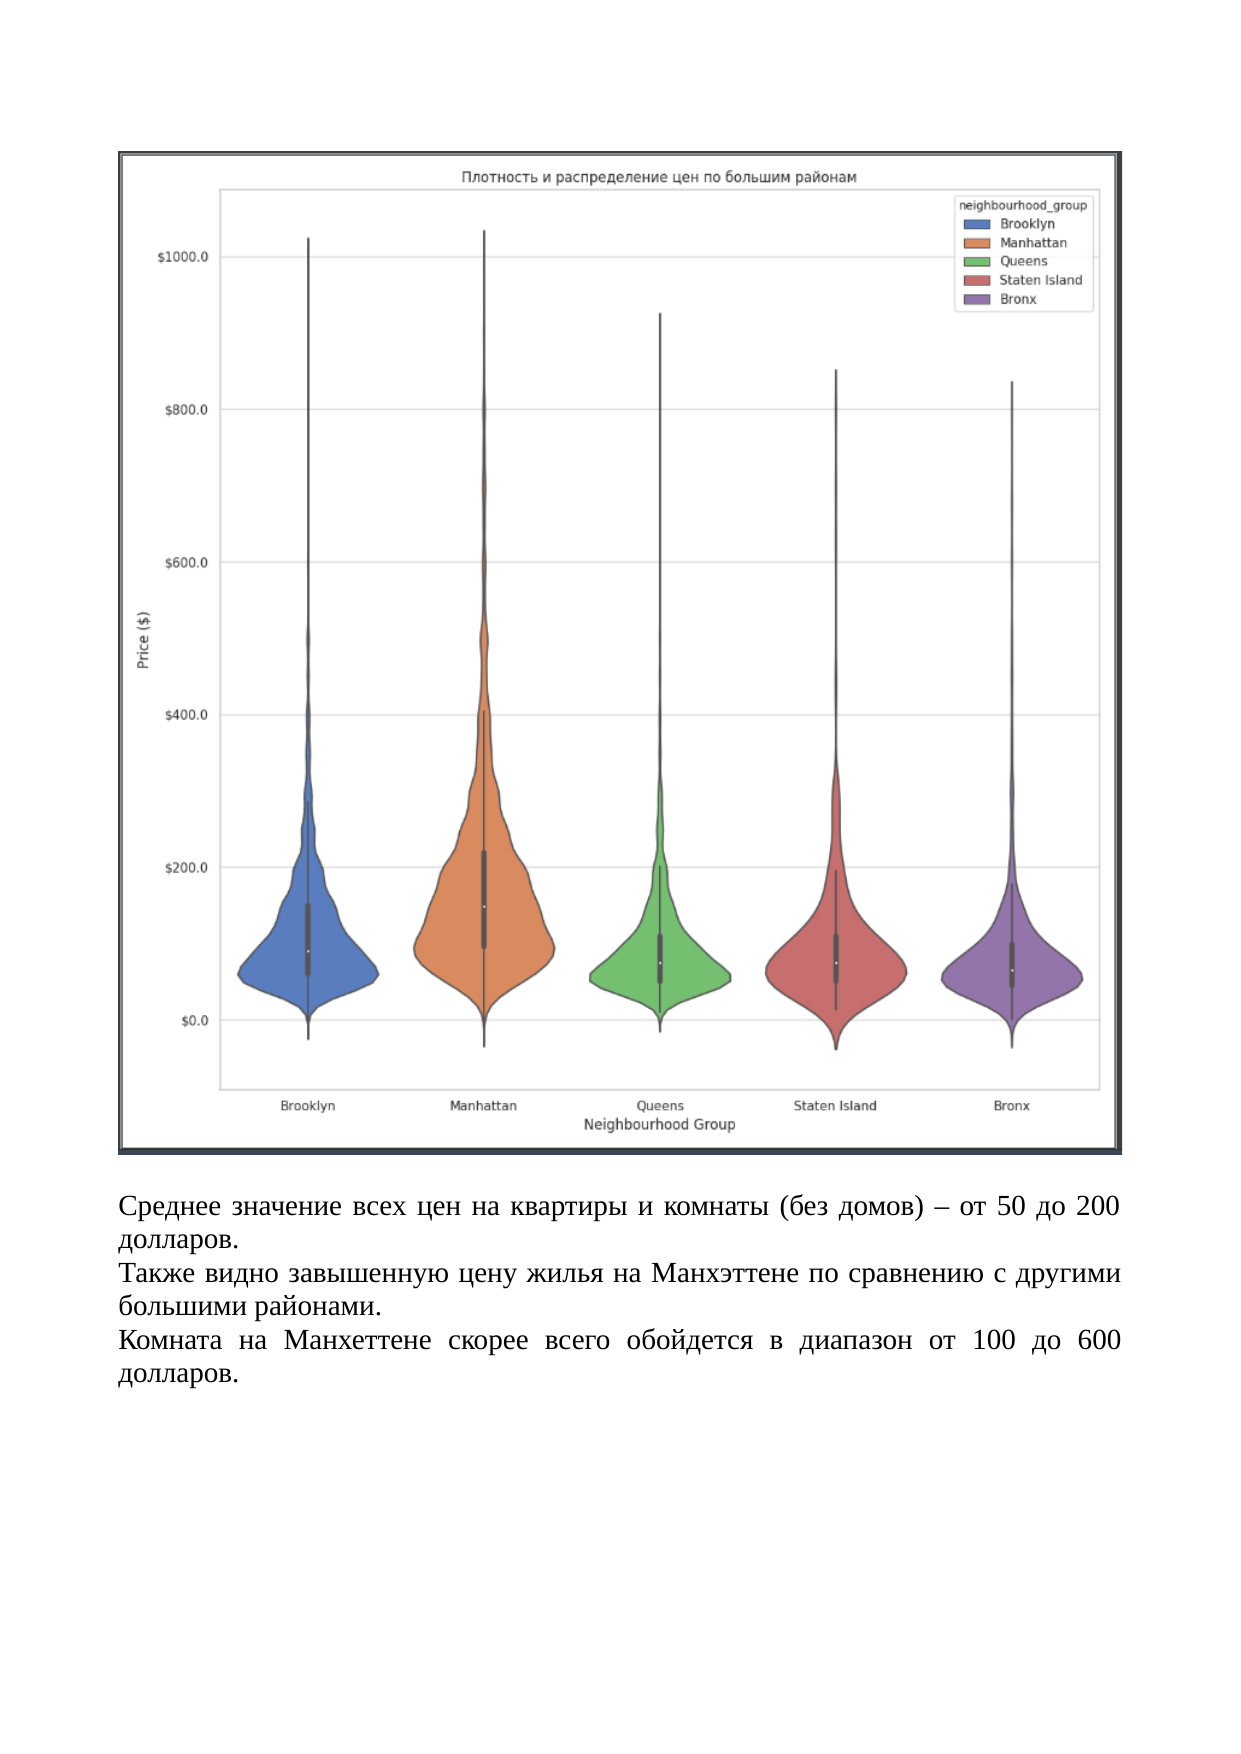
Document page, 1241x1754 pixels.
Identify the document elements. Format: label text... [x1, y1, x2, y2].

text Среднее значение всех цен на квартиры и комнаты (без домов) – от 50 до 200 долларов. [118, 1188, 1122, 1255]
text Комната на Манхеттене скорее всего обойдется в диапазон от 100 до 600 долларов. [118, 1322, 1122, 1389]
text Также видно завышенную цену жилья на Манхэттене по сравнению с другими большими районами. [118, 1255, 1122, 1322]
picture [118, 151, 1123, 1155]
